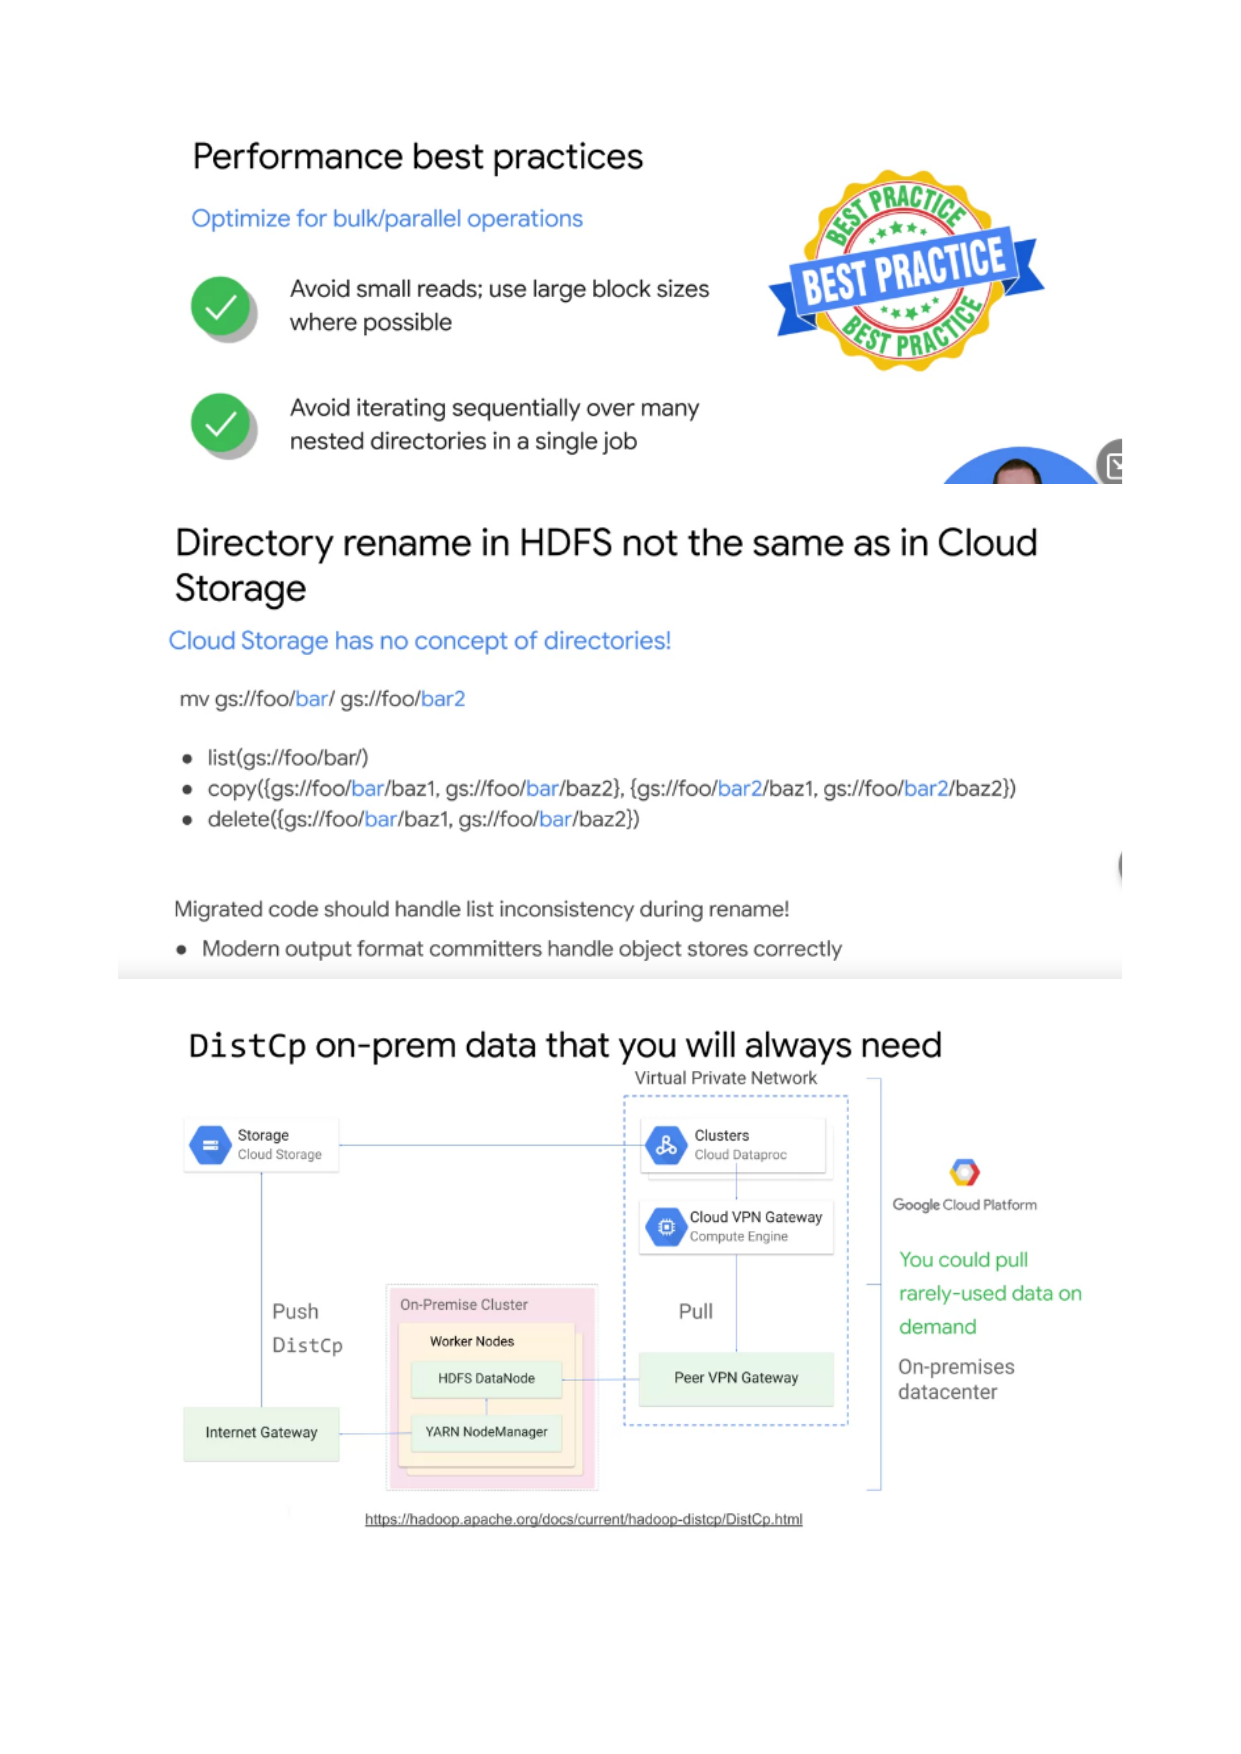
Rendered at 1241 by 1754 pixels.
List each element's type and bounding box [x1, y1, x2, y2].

picture [118, 511, 1123, 979]
picture [118, 1007, 1123, 1541]
picture [118, 118, 1123, 484]
